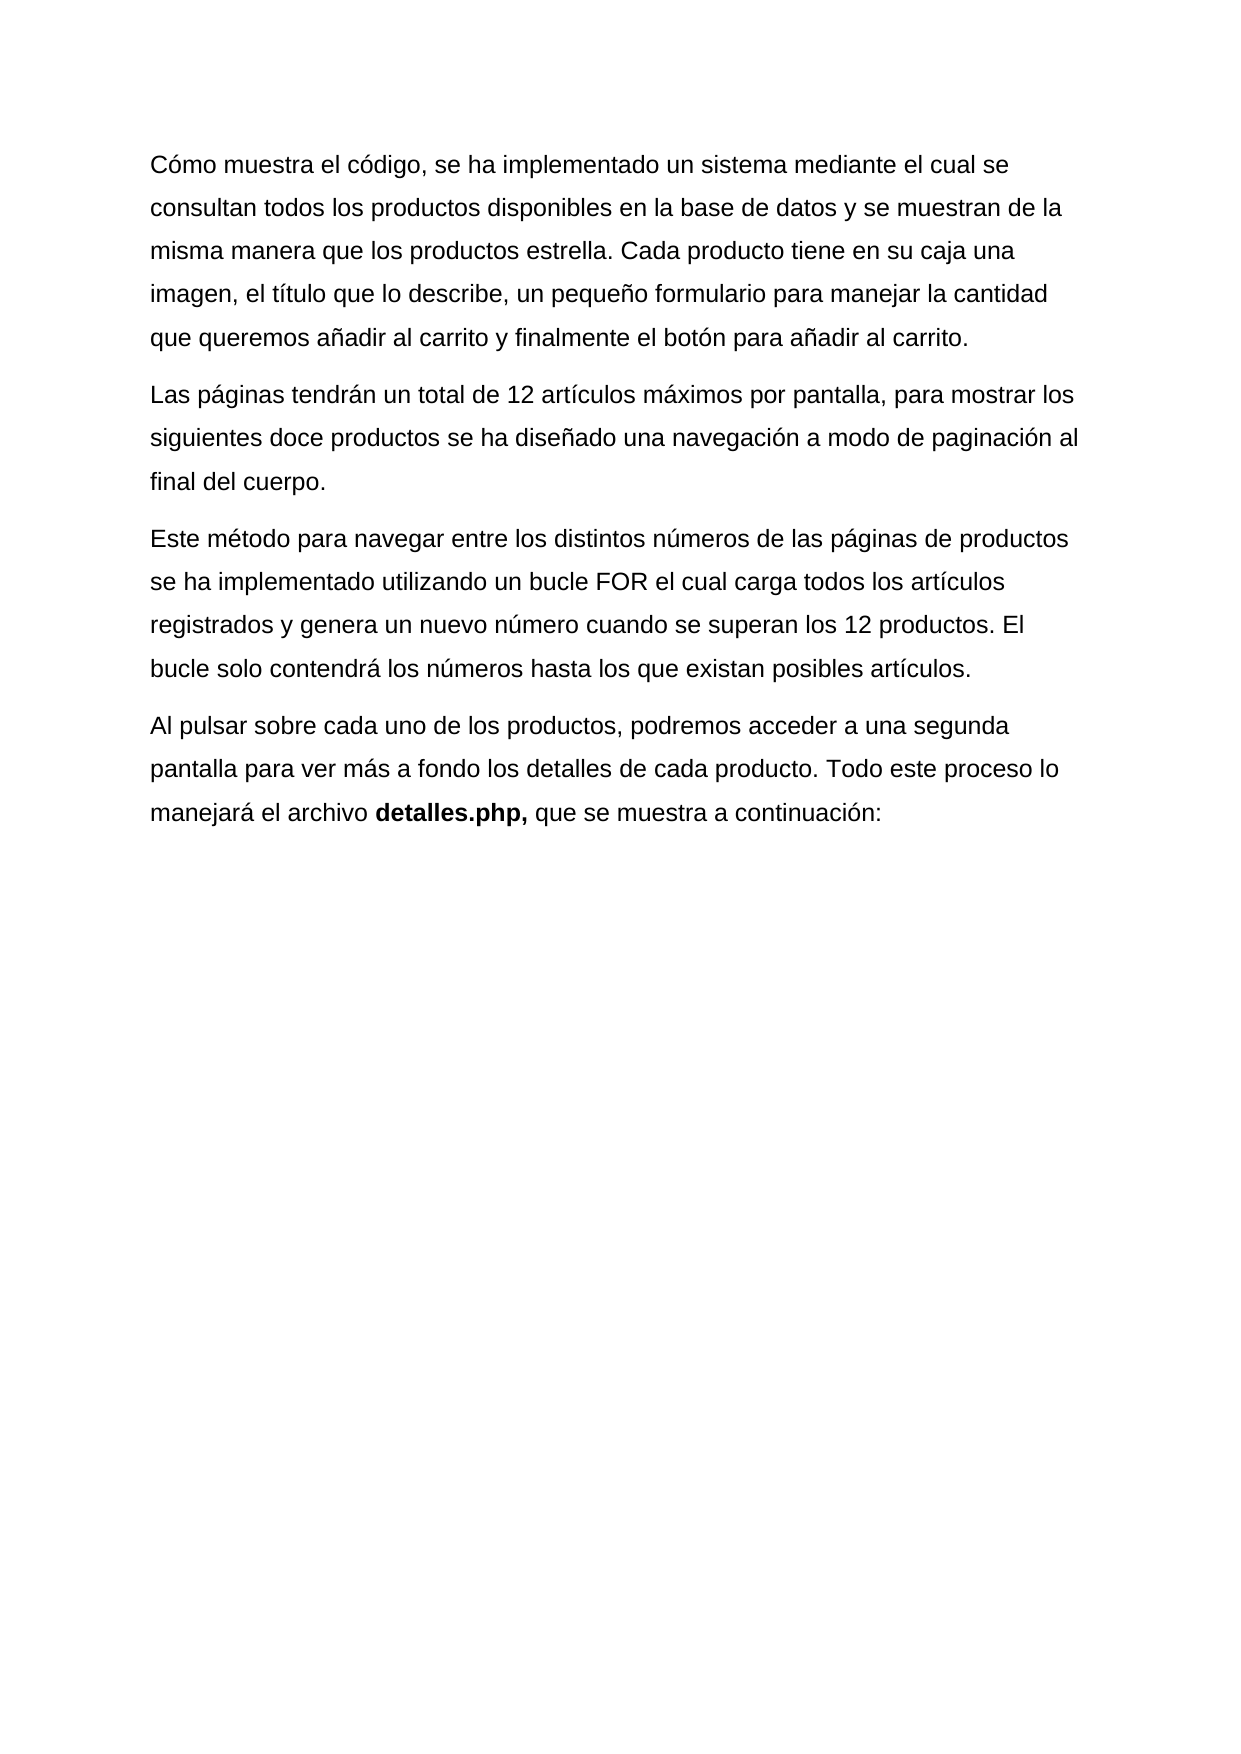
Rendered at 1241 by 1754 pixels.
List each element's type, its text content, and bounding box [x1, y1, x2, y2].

text Las páginas tendrán un total de 12 artículos máximos por pantalla, para mostrar los siguientes doce productos se ha diseñado una navegación a modo de paginación al final del cuerpo. [150, 380, 1090, 495]
text Cómo muestra el código, se ha implementado un sistema mediante el cual se consultan todos los productos disponibles en la base de datos y se muestran de la misma manera que los productos estrella. Cada producto tiene en su caja una imagen, el título que lo describe, un pequeño formulario para manejar la cantidad que queremos añadir al carrito y finalmente el botón para añadir al carrito. [150, 150, 1090, 351]
text Al pulsar sobre cada uno de los productos, podremos acceder a una segunda pantalla para ver más a fondo los detalles de cada producto. Todo este proceso lo manejará el archivo detalles.php, que se muestra a continuación: [150, 711, 1090, 826]
text Este método para navegar entre los distintos números de las páginas de productos se ha implementado utilizando un bucle FOR el cual carga todos los artículos registrados y genera un nuevo número cuando se superan los 12 productos. El bucle solo contendrá los números hasta los que existan posibles artículos. [150, 524, 1090, 682]
